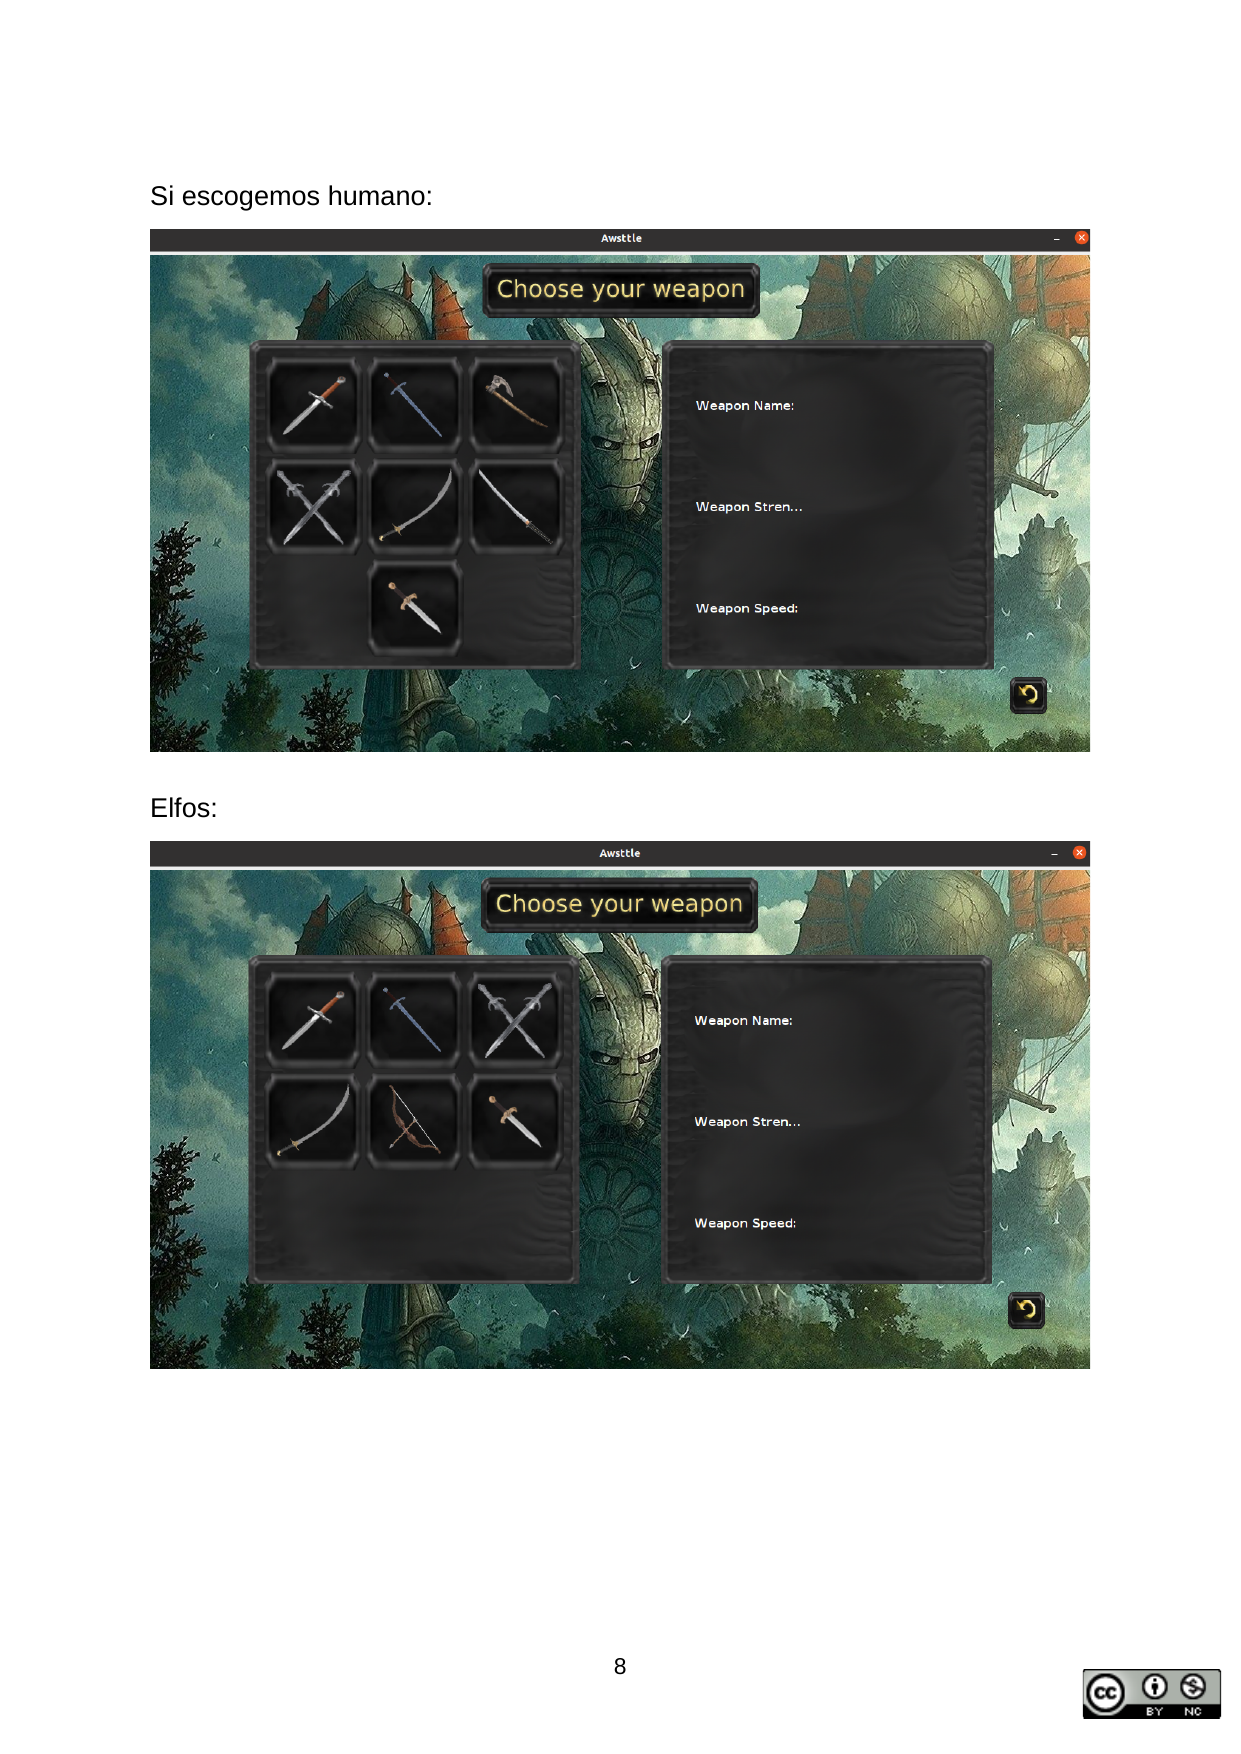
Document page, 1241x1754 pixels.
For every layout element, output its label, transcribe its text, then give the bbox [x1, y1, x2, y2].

text Si escogemos humano: [150, 179, 1090, 211]
picture [150, 841, 1091, 1369]
text Elfos: [150, 792, 1090, 823]
picture [1082, 1669, 1222, 1719]
picture [150, 229, 1091, 752]
